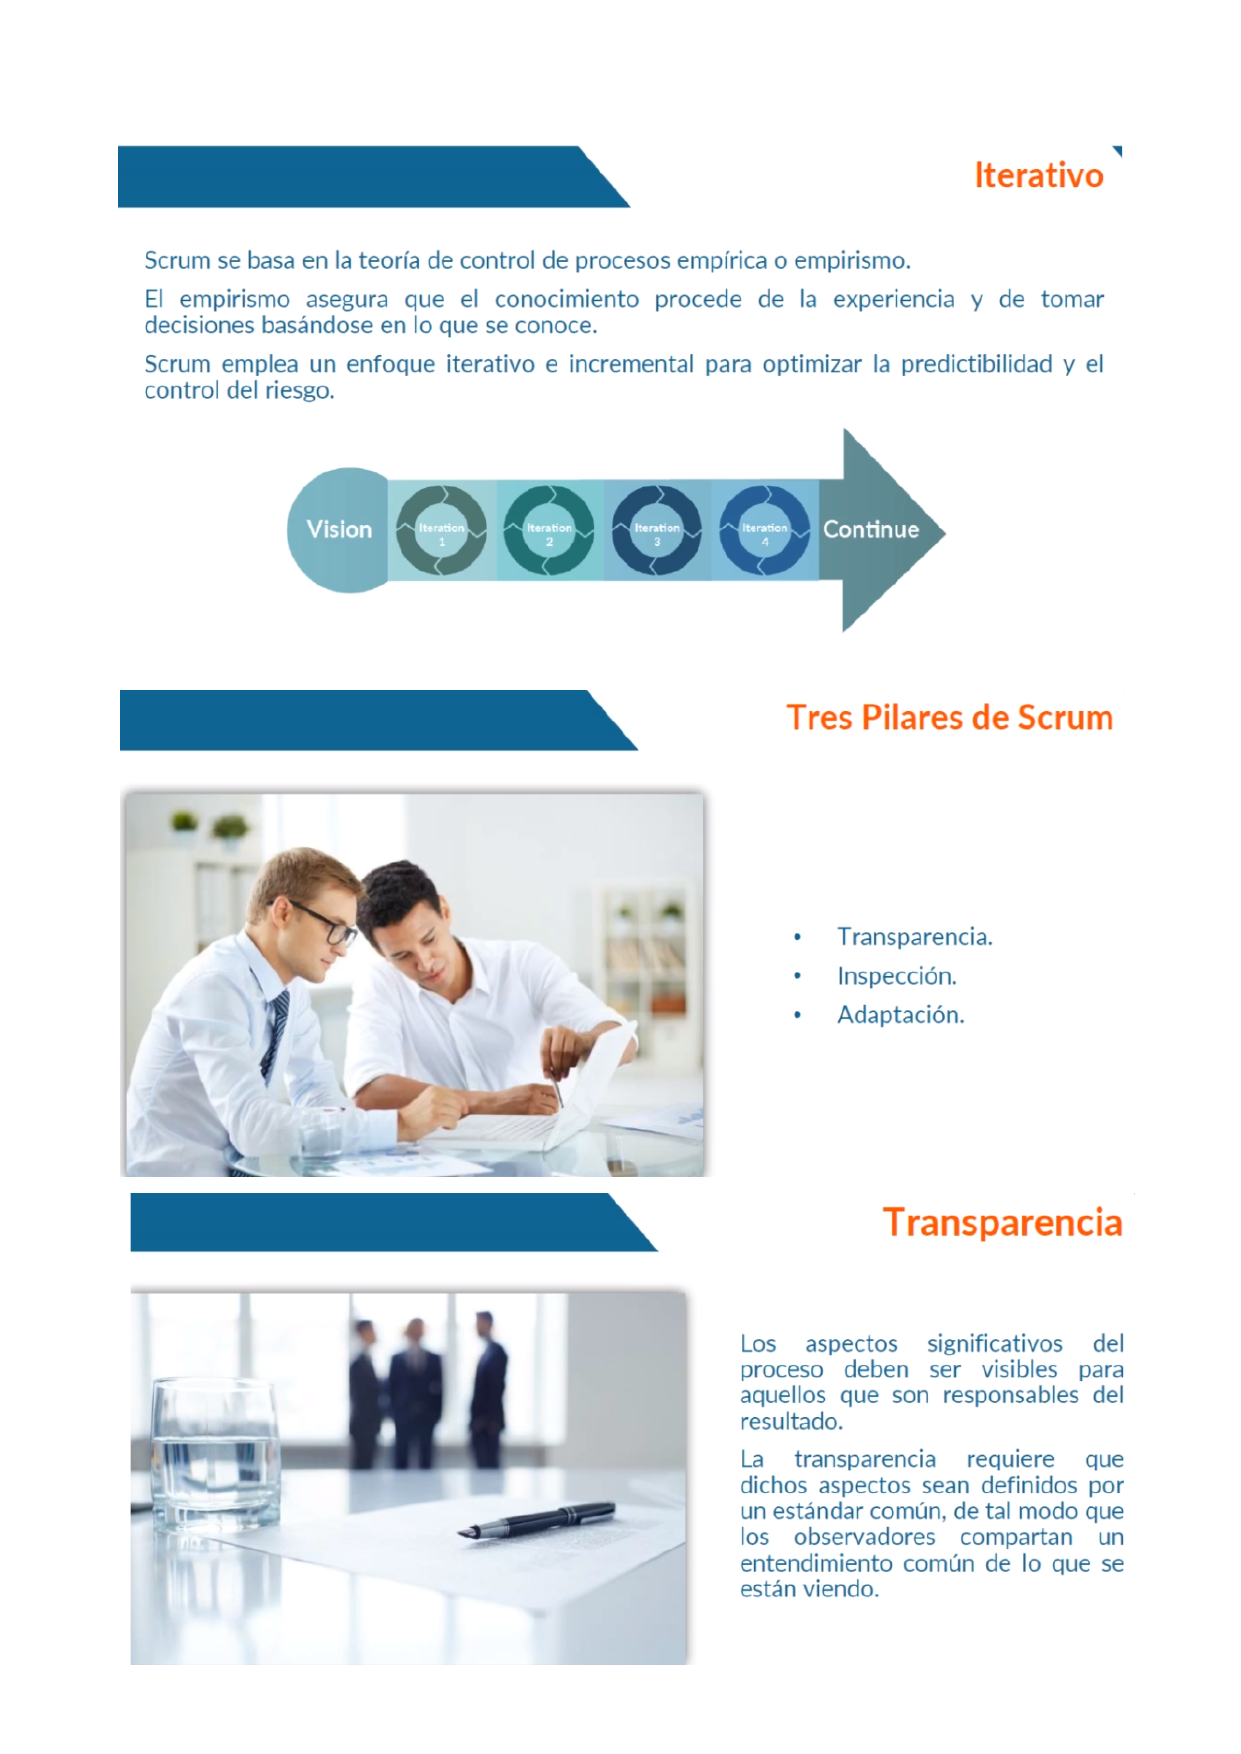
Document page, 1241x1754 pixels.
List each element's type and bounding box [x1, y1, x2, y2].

picture [130, 1193, 1135, 1665]
picture [118, 145, 1123, 671]
picture [120, 690, 1125, 1177]
